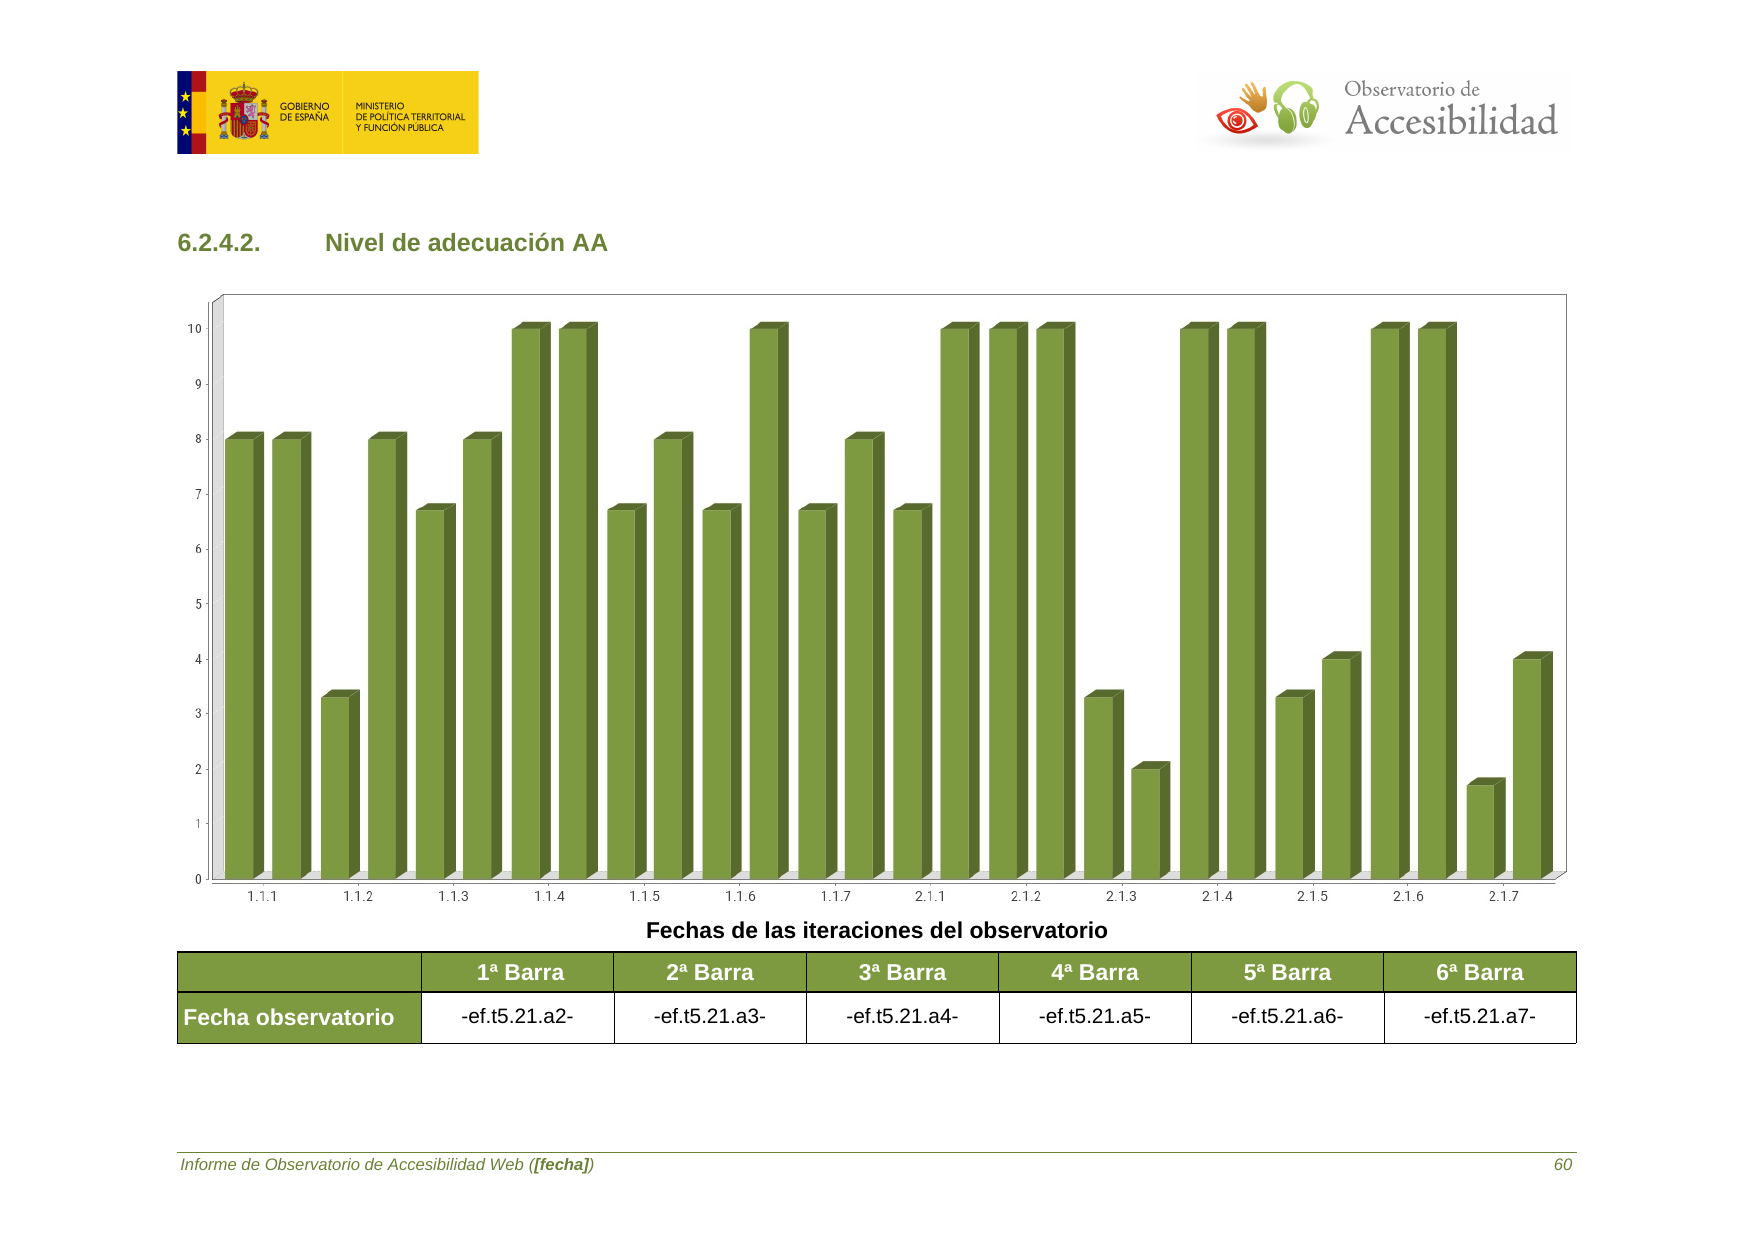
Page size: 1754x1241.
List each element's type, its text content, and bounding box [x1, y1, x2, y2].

text Fechas de las iteraciones del observatorio [177, 910, 1577, 944]
subtitle Nivel de adecuación AA [177, 228, 1577, 257]
table_cell -ef.t5.21.a3- [615, 993, 806, 1043]
table_header 3ª Barra [807, 953, 998, 991]
table_header 6ª Barra [1384, 953, 1576, 991]
table_cell -ef.t5.21.a5- [1000, 993, 1191, 1043]
table_header 2ª Barra [614, 953, 806, 991]
table_cell -ef.t5.21.a4- [807, 993, 999, 1043]
table_cell -ef.t5.21.a7- [1385, 993, 1576, 1043]
table_header [178, 953, 421, 991]
table_cell Fecha observatorio [178, 993, 421, 1043]
table_header 5ª Barra [1192, 953, 1383, 991]
picture [177, 284, 1577, 910]
table_cell -ef.t5.21.a6- [1192, 993, 1384, 1043]
picture [1196, 72, 1572, 154]
table_cell -ef.t5.21.a2- [422, 993, 614, 1043]
picture [177, 71, 479, 154]
table_header 1ª Barra [422, 953, 613, 991]
table_header 4ª Barra [999, 953, 1191, 991]
